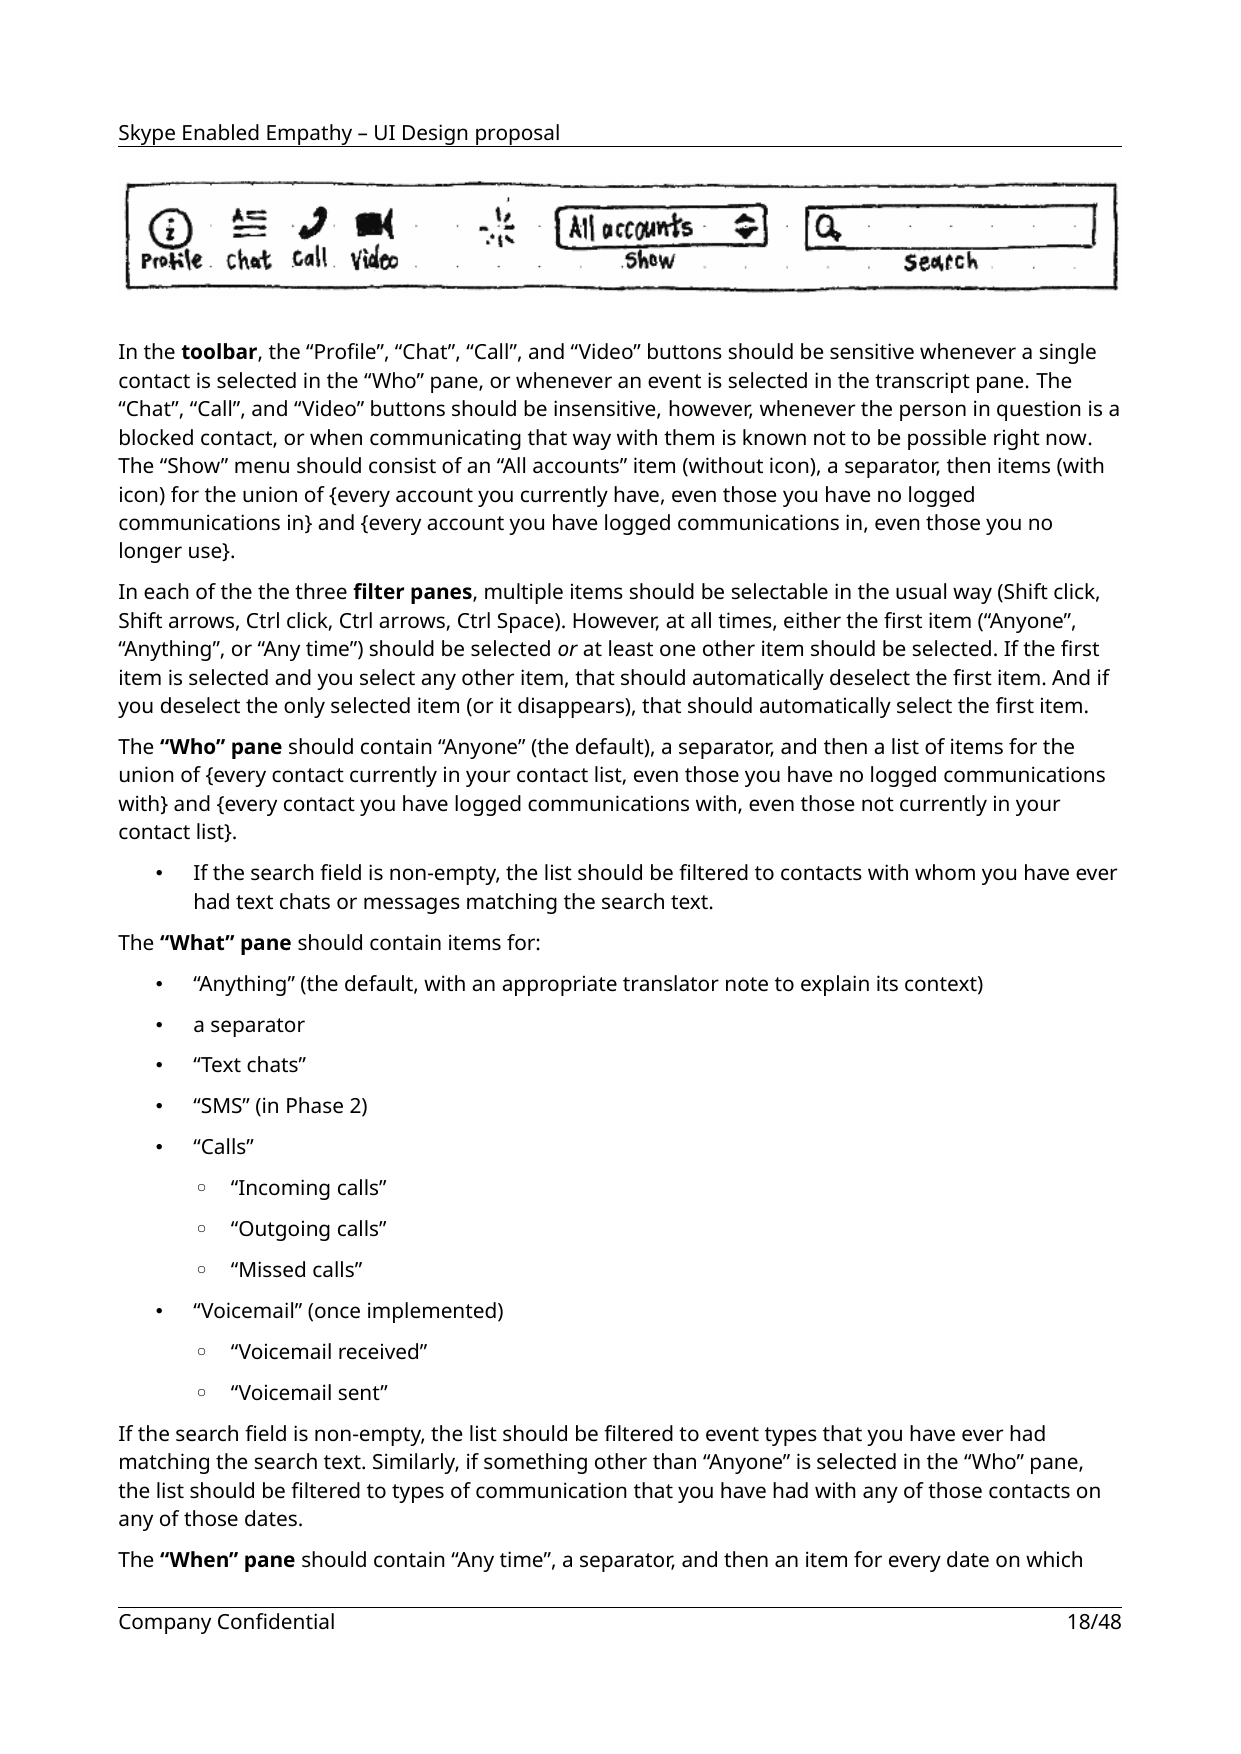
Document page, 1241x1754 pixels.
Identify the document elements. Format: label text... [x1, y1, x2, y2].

list “Calls” [156, 1132, 1122, 1161]
text The “Who” pane should contain “Anyone” (the default), a separator, and then a list of items for the union of {every contact currently in your contact list, even those you have no logged communications with} and {every contact you have logged communications with, even those not currently in your contact list}. [118, 732, 1122, 846]
list “Voicemail” (once implemented) [156, 1296, 1122, 1325]
list If the search field is non-empty, the list should be filtered to contacts with whom you have ever had text chats or messages matching the search text. [156, 858, 1122, 915]
list “Outgoing calls” [193, 1214, 1122, 1243]
text If the search field is non-empty, the list should be filtered to event types that you have ever had matching the search text. Similarly, if something other than “Anyone” is selected in the “Who” pane, the list should be filtered to types of communication that you have had with any of those contacts on any of those dates. [118, 1419, 1122, 1533]
picture [118, 176, 1123, 297]
list “Incoming calls” [193, 1173, 1122, 1202]
list “Missed calls” [193, 1255, 1122, 1284]
list “Text chats” [156, 1051, 1122, 1079]
list “Anything” (the default, with an appropriate translator note to explain its context) [156, 969, 1122, 997]
text In the toolbar, the “Profile”, “Chat”, “Call”, and “Video” buttons should be sensitive whenever a single contact is selected in the “Who” pane, or whenever an event is selected in the transcript pane. The “Chat”, “Call”, and “Video” buttons should be insensitive, however, whenever the person in question is a blocked contact, or when communicating that way with them is known not to be possible right now. The “Show” menu should consist of an “All accounts” item (without icon), a separator, then items (with icon) for the union of {every account you currently have, even those you have no logged communications in} and {every account you have logged communications in, even those you no longer use}. [118, 337, 1122, 565]
text The “What” pane should contain items for: [118, 928, 1122, 956]
list “Voicemail sent” [193, 1378, 1122, 1407]
list “Voicemail received” [193, 1337, 1122, 1366]
text The “When” pane should contain “Any time”, a separator, and then an item for every date on which [118, 1545, 1122, 1574]
list “SMS” (in Phase 2) [156, 1092, 1122, 1120]
text In each of the the three filter panes, multiple items should be selectable in the usual way (Shift click, Shift arrows, Ctrl click, Ctrl arrows, Ctrl Space). However, at all times, either the first item (“Anyone”, “Anything”, or “Any time”) should be selected or at least one other item should be selected. If the first item is selected and you select any other item, that should automatically deselect the first item. And if you deselect the only selected item (or it disappears), that should automatically select the first item. [118, 577, 1122, 720]
list a separator [156, 1010, 1122, 1038]
